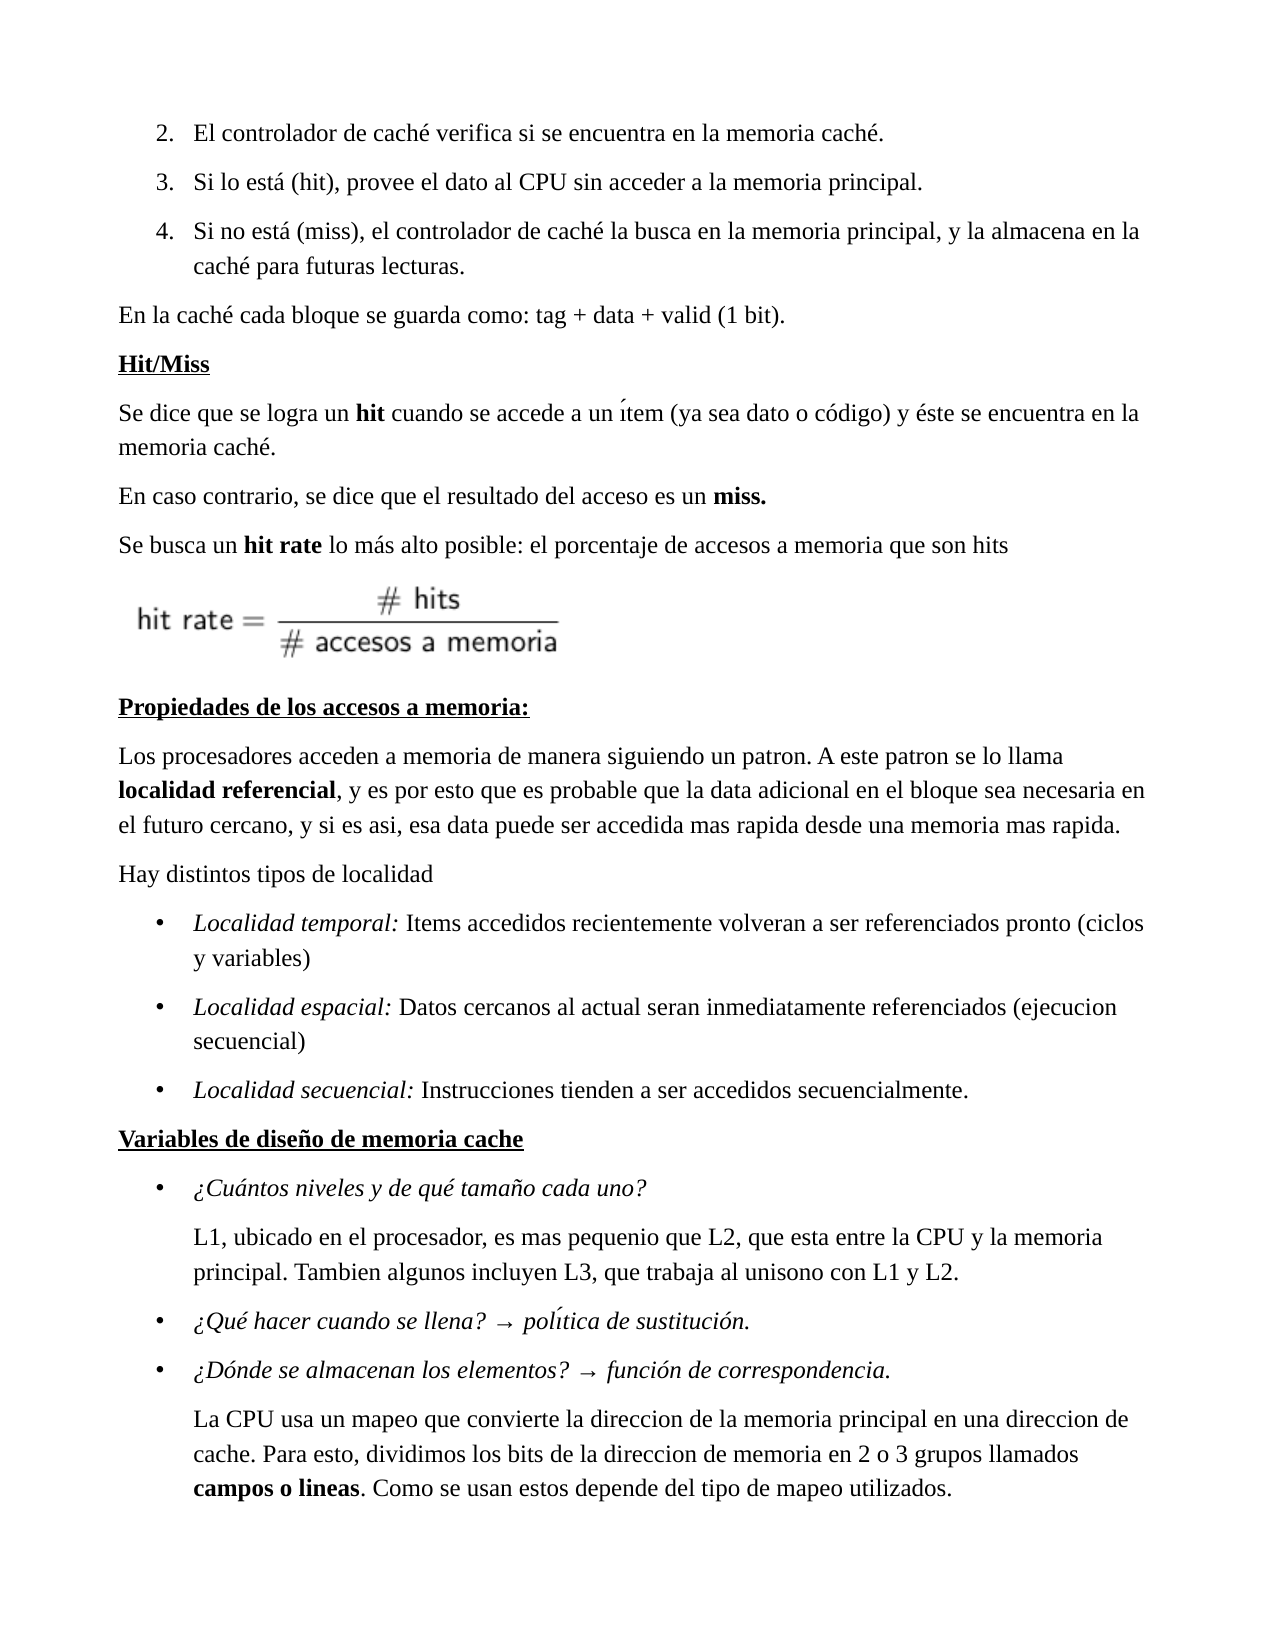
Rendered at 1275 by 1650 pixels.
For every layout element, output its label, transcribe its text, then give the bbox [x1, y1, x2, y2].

text Variables de diseño de memoria cache [118, 1124, 1157, 1153]
list Localidad temporal: Items accedidos recientemente volveran a ser referenciados pronto (ciclos y variables) [156, 908, 1157, 971]
list L1, ubicado en el procesador, es mas pequenio que L2, que esta entre la CPU y la memoria principal. Tambien algunos incluyen L3, que trabaja al unisono con L1 y L2. [156, 1222, 1157, 1286]
list Localidad espacial: Datos cercanos al actual seran inmediatamente referenciados (ejecucion secuencial) [156, 992, 1157, 1055]
list ¿Dónde se almacenan los elementos? → función de correspondencia. [156, 1355, 1157, 1384]
text Propiedades de los accesos a memoria: [118, 692, 1157, 721]
list La CPU usa un mapeo que convierte la direccion de la memoria principal en una direccion de cache. Para esto, dividimos los bits de la direccion de memoria en 2 o 3 grupos llamados campos o lineas. Como se usan estos depende del tipo de mapeo utilizados. [156, 1404, 1157, 1502]
text En la caché cada bloque se guarda como: tag + data + valid (1 bit). [118, 300, 1157, 328]
list ¿Qué hacer cuando se llena? → polı́tica de sustitución. [156, 1306, 1157, 1335]
list Si lo está (hit), provee el dato al CPU sin acceder a la memoria principal. [156, 167, 1157, 196]
text Hit/Miss [118, 349, 1157, 378]
text Hay distintos tipos de localidad [118, 859, 1157, 888]
list Si no está (miss), el controlador de caché la busca en la memoria principal, y la almacena en la caché para futuras lecturas. [156, 216, 1157, 279]
list El controlador de caché verifica si se encuentra en la memoria caché. [156, 118, 1157, 147]
text Se dice que se logra un hit cuando se accede a un ı́tem (ya sea dato o código) y éste se encuentra en la memoria caché. [118, 398, 1157, 461]
list Localidad secuencial: Instrucciones tienden a ser accedidos secuencialmente. [156, 1075, 1157, 1104]
text Se busca un hit rate lo más alto posible: el porcentaje de accesos a memoria que son hits [118, 531, 1157, 559]
picture [118, 579, 575, 672]
text Los procesadores acceden a memoria de manera siguiendo un patron. A este patron se lo llama localidad referencial, y es por esto que es probable que la data adicional en el bloque sea necesaria en el futuro cercano, y si es asi, esa data puede ser accedida mas rapida desde una memoria mas rapida. [118, 741, 1157, 839]
list ¿Cuántos niveles y de qué tamaño cada uno? [156, 1173, 1157, 1202]
text En caso contrario, se dice que el resultado del acceso es un miss. [118, 481, 1157, 510]
